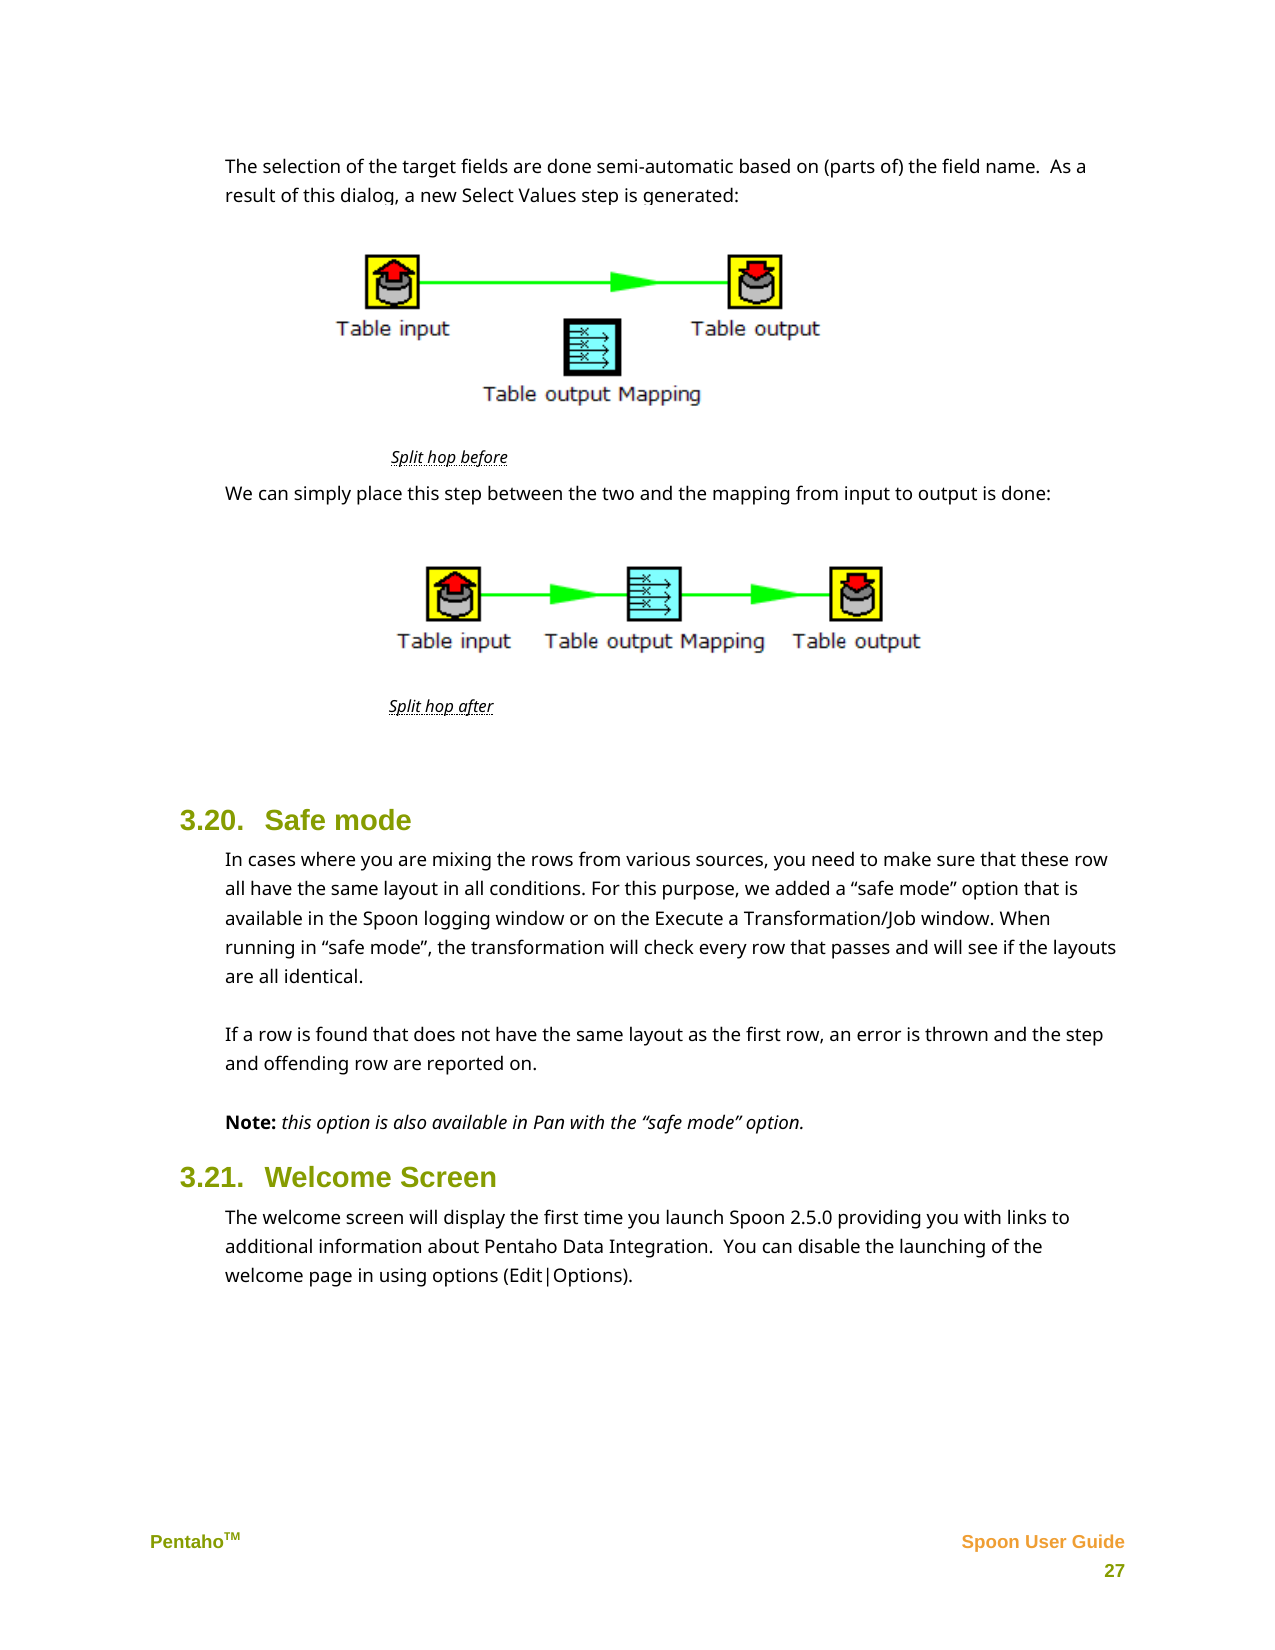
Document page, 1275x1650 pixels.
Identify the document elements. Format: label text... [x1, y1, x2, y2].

text Split hop before [391, 447, 875, 469]
text The welcome screen will display the first time you launch Spoon 2.5.0 providing you with links to additional information about Pentaho Data Integration. You can disable the launching of the welcome page in using options (Edit|Options). [225, 1201, 1125, 1288]
text In cases where you are mixing the rows from various sources, you need to make sure that these row all have the same layout in all conditions. For this purpose, we added a “safe mode” option that is available in the Spoon logging window or on the Execute a Transformation/Job window. When running in “safe mode”, the transformation will check every row that passes and will see if the layouts are all identical. [225, 843, 1125, 989]
subtitle Safe mode [179, 802, 1125, 837]
text If a row is found that does not have the same layout as the first row, an error is thrown and the step and offending row are reported on. [225, 1018, 1125, 1077]
text We can simply place this step between the two and the mapping from input to output is done: [225, 208, 1125, 506]
text The selection of the target fields are done semi-automatic based on (parts of) the field name. As a result of this dialog, a new Select Values step is generated: [225, 150, 1125, 208]
text Note: this option is also available in Pan with the “safe mode” option. [225, 1106, 1125, 1135]
subtitle Welcome Screen [179, 1160, 1125, 1195]
text Split hop after [388, 695, 869, 717]
